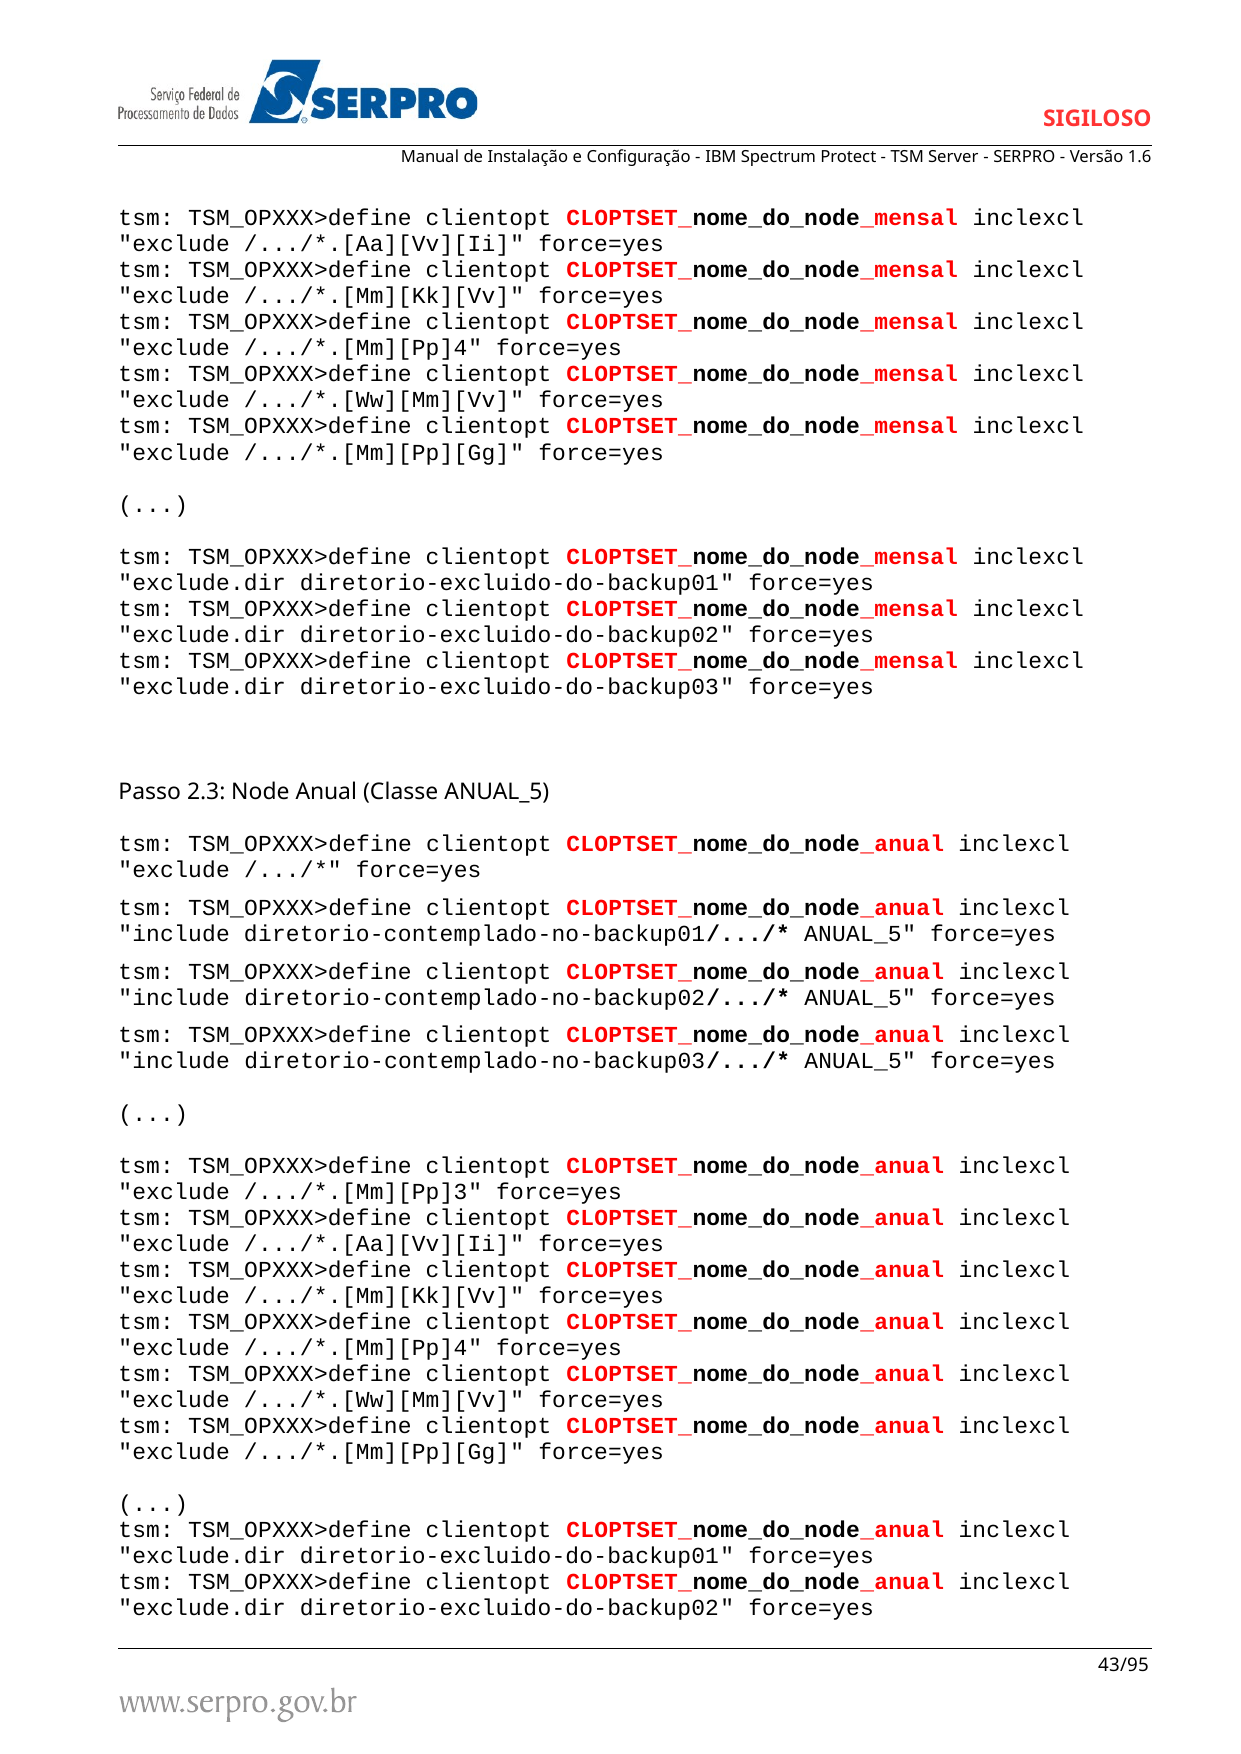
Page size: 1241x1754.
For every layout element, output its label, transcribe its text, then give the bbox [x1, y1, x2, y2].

text tsm: TSM_OPXXX>define clientopt CLOPTSET_nome_do_node_anual inclexcl "exclude /.../*.[Aa][Vv][Ii]" force=yes [118, 1206, 1152, 1258]
text tsm: TSM_OPXXX>define clientopt CLOPTSET_nome_do_node_anual inclexcl "include diretorio-contemplado-no-backup02/.../* ANUAL_5" force=yes [118, 960, 1152, 1012]
text tsm: TSM_OPXXX>define clientopt CLOPTSET_nome_do_node_anual inclexcl "exclude /.../*.[Mm][Pp]3" force=yes [118, 1154, 1152, 1206]
text tsm: TSM_OPXXX>define clientopt CLOPTSET_nome_do_node_anual inclexcl [118, 1519, 1152, 1545]
text tsm: TSM_OPXXX>define clientopt CLOPTSET_nome_do_node_anual inclexcl [118, 1571, 1152, 1597]
picture [118, 59, 478, 124]
text tsm: TSM_OPXXX>define clientopt CLOPTSET_nome_do_node_anual inclexcl "exclude /.../*.[Ww][Mm][Vv]" force=yes [118, 1362, 1152, 1414]
text tsm: TSM_OPXXX>define clientopt CLOPTSET_nome_do_node_anual inclexcl "include diretorio-contemplado-no-backup01/.../* ANUAL_5" force=yes [118, 896, 1152, 948]
text "exclude.dir diretorio-excluido-do-backup02" force=yes [118, 623, 1152, 649]
text "exclude.dir diretorio-excluido-do-backup02" force=yes [118, 1597, 1152, 1623]
text tsm: TSM_OPXXX>define clientopt CLOPTSET_nome_do_node_mensal inclexcl "exclude /.../*.[Mm][Pp][Gg]" force=yes [118, 415, 1152, 467]
text (...) [118, 493, 1152, 519]
text tsm: TSM_OPXXX>define clientopt CLOPTSET_nome_do_node_mensal inclexcl "exclude /.../*.[Mm][Pp]4" force=yes [118, 311, 1152, 363]
text (...) [118, 1493, 1152, 1519]
text tsm: TSM_OPXXX>define clientopt CLOPTSET_nome_do_node_mensal inclexcl "exclude /.../*.[Ww][Mm][Vv]" force=yes [118, 363, 1152, 415]
text Passo 2.3: Node Anual (Classe ANUAL_5) [118, 775, 1152, 806]
text tsm: TSM_OPXXX>define clientopt CLOPTSET_nome_do_node_mensal inclexcl "exclude.dir diretorio-excluido-do-backup03" force=yes [118, 649, 1152, 701]
text tsm: TSM_OPXXX>define clientopt CLOPTSET_nome_do_node_mensal inclexcl "exclude /.../*.[Aa][Vv][Ii]" force=yes [118, 207, 1152, 259]
text tsm: TSM_OPXXX>define clientopt CLOPTSET_nome_do_node_mensal inclexcl [118, 597, 1152, 623]
text tsm: TSM_OPXXX>define clientopt CLOPTSET_nome_do_node_anual inclexcl "exclude /.../*" force=yes [118, 832, 1152, 884]
text tsm: TSM_OPXXX>define clientopt CLOPTSET_nome_do_node_anual inclexcl "exclude /.../*.[Mm][Kk][Vv]" force=yes [118, 1258, 1152, 1310]
text "exclude.dir diretorio-excluido-do-backup01" force=yes [118, 571, 1152, 597]
text tsm: TSM_OPXXX>define clientopt CLOPTSET_nome_do_node_mensal inclexcl [118, 545, 1152, 571]
text (...) [118, 1102, 1152, 1128]
text "exclude.dir diretorio-excluido-do-backup01" force=yes [118, 1545, 1152, 1571]
text tsm: TSM_OPXXX>define clientopt CLOPTSET_nome_do_node_mensal inclexcl "exclude /.../*.[Mm][Kk][Vv]" force=yes [118, 259, 1152, 311]
text tsm: TSM_OPXXX>define clientopt CLOPTSET_nome_do_node_anual inclexcl "include diretorio-contemplado-no-backup03/.../* ANUAL_5" force=yes [118, 1024, 1152, 1076]
text tsm: TSM_OPXXX>define clientopt CLOPTSET_nome_do_node_anual inclexcl "exclude /.../*.[Mm][Pp][Gg]" force=yes [118, 1414, 1152, 1467]
text tsm: TSM_OPXXX>define clientopt CLOPTSET_nome_do_node_anual inclexcl "exclude /.../*.[Mm][Pp]4" force=yes [118, 1310, 1152, 1362]
